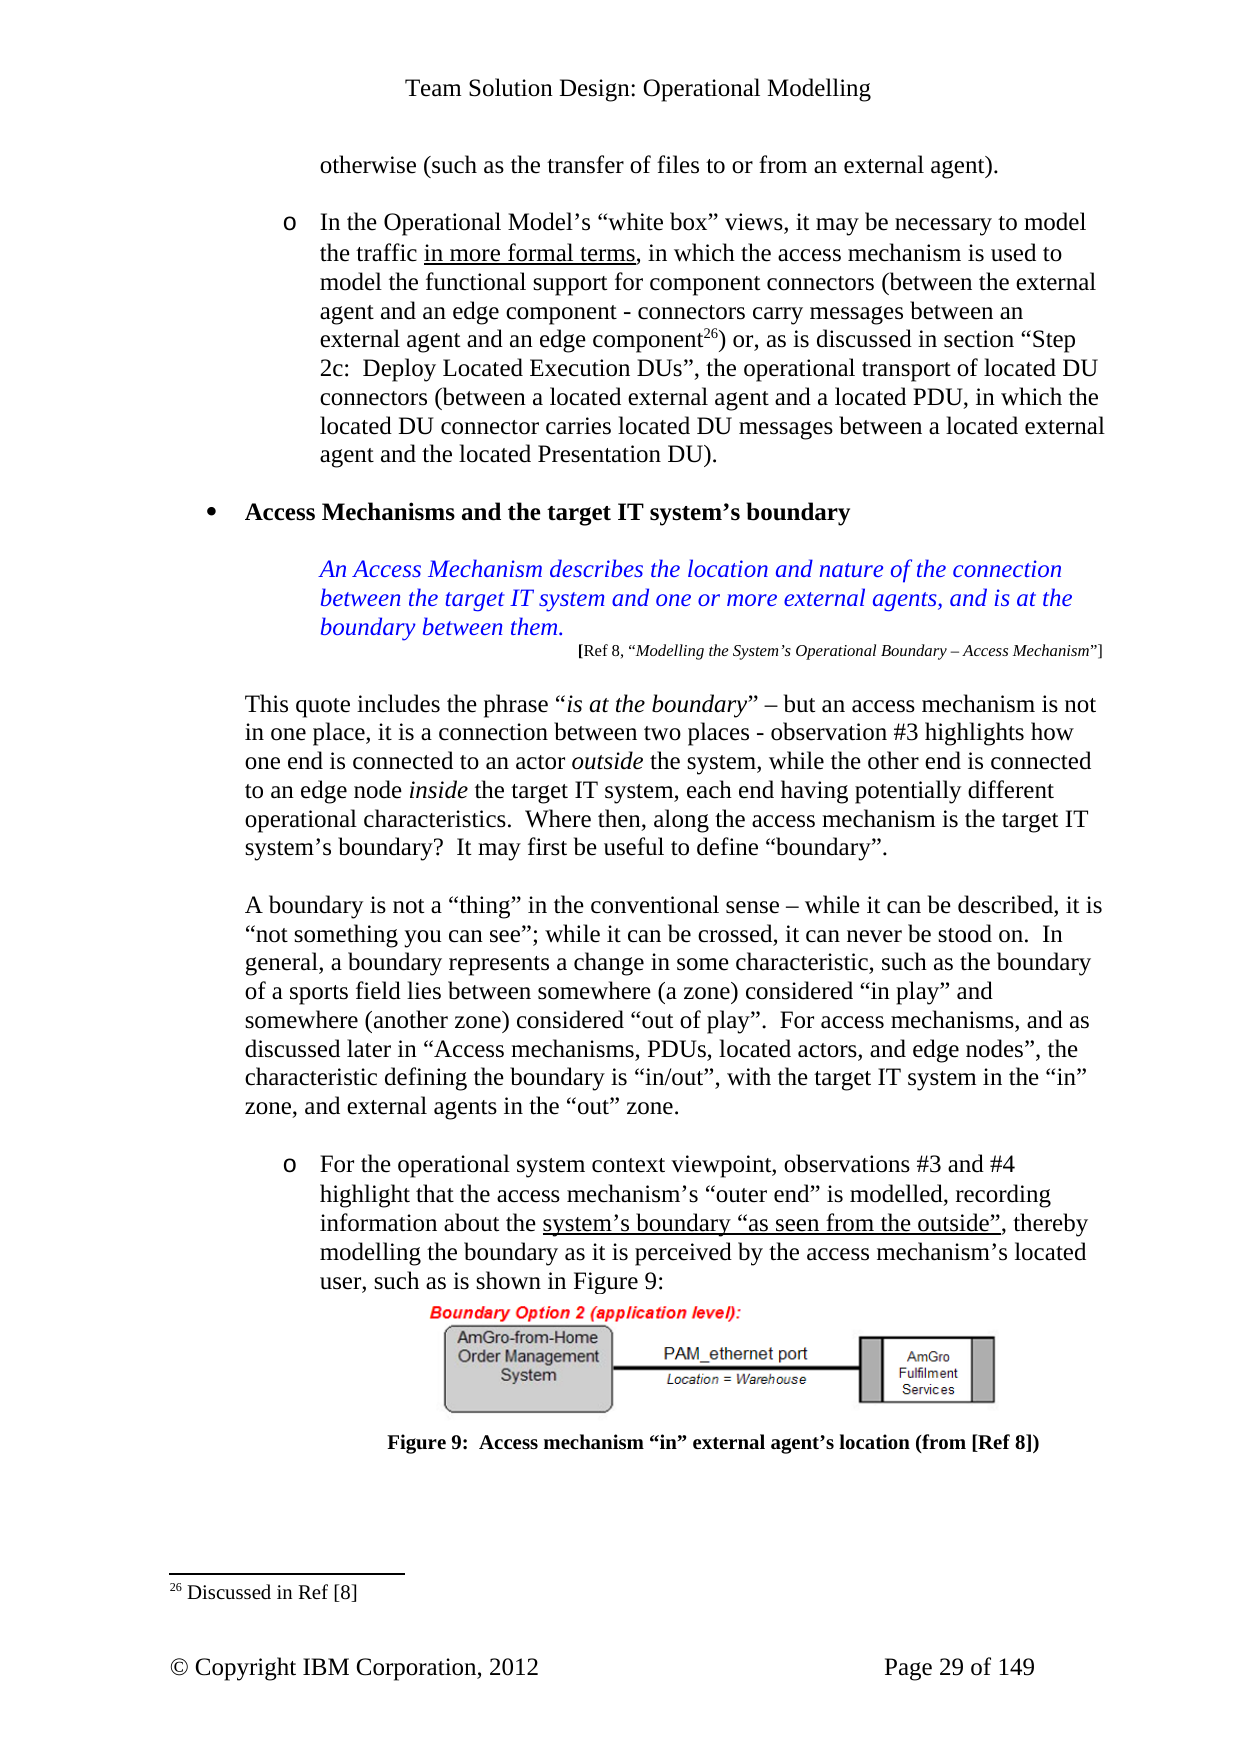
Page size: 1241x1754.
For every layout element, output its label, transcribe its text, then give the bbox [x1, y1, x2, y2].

list [Ref 6, “Modelling the System’s Operational Boundary – Access Mechanism”] [244, 641, 1107, 660]
list A boundary is not a “thing” in the conventional sense – while it can be described, it is “not something you can see”; while it can be crossed, it can never be stood on. In general, a boundary represents a change in some characteristic, such as the boundary of a sports field lies between somewhere (a zone) considered “in play” and somewhere (another zone) considered “out of play”. For access mechanisms, and as discussed later in “Access mechanisms, PDUs, located actors, and edge nodes”, the characteristic defining the boundary is “in/out”, with the target IT system in the “in” zone, and external agents in the “out” zone. [244, 890, 1107, 1120]
picture [423, 1296, 1003, 1429]
text Figure 9: Access mechanism “in” external agent’s location (from [Ref 6]) [319, 1430, 1107, 1454]
list For the operational system context viewpoint, observations #3 and #4 highlight that the access mechanism’s “outer end” is modelled, recording information about the system’s boundary “as seen from the outside”, thereby modelling the boundary as it is perceived by the access mechanism’s located user, such as is shown in Figure 9: [282, 1149, 1107, 1294]
list In the Operational Model’s “white box” views, it may be necessary to model the traffic in more formal terms, in which the access mechanism is used to model the functional support for component connectors (between the external agent and an edge component - connectors carry messages between an external agent and an edge component) or, as is discussed in section “Step 2c: Deploy Located Execution DUs”, the operational transport of located DU connectors (between a located external agent and a located PDU, in which the located DU connector carries located DU messages between a located external agent and the located Presentation DU). [282, 207, 1107, 497]
list An Access Mechanism describes the location and nature of the connection between the target IT system and one or more external agents, and is at the boundary between them. [319, 554, 1107, 641]
list This quote includes the phrase “is at the boundary” – but an access mechanism is not in one place, it is a connection between two places - observation #3 highlights how one end is connected to an actor outside the system, while the other end is connected to an edge node inside the target IT system, each end having potentially different operational characteristics. Where then, along the access mechanism is the target IT system’s boundary? It may first be useful to define “boundary”. [244, 689, 1107, 861]
list otherwise (such as the transfer of files to or from an external agent). [282, 150, 1107, 207]
list Access Mechanisms and the target IT system’s boundary [207, 497, 1107, 526]
list Discussed in Ref [5] [169, 1580, 1107, 1604]
